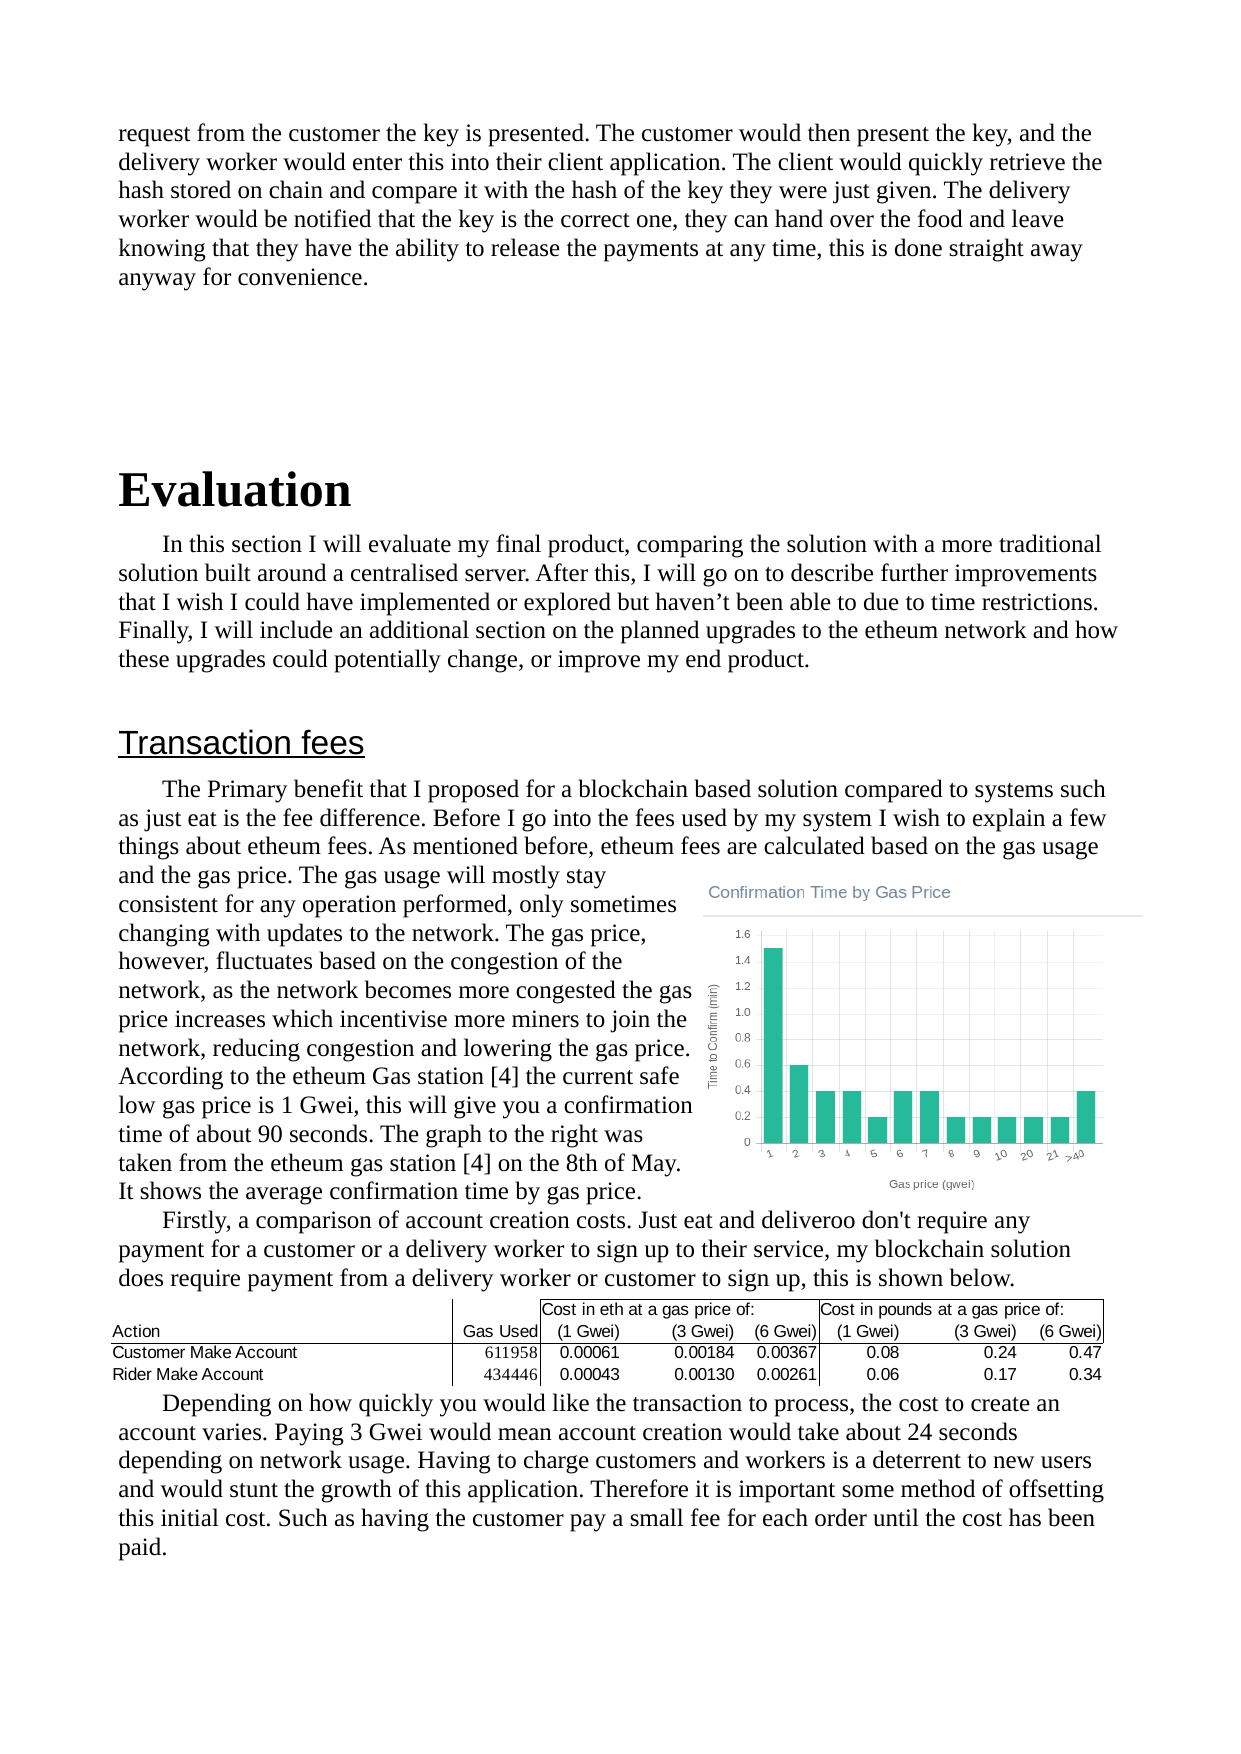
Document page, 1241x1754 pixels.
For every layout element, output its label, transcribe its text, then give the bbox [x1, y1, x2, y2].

text request from the customer the key is presented. The customer would then present the key, and the delivery worker would enter this into their client application. The client would quickly retrieve the hash stored on chain and compare it with the hash of the key they were just given. The delivery worker would be notified that the key is the correct one, they can hand over the food and leave knowing that they have the ability to release the payments at any time, this is done straight away anyway for convenience. [118, 118, 1122, 291]
subtitle Evaluation [118, 459, 1122, 517]
text Depending on how quickly you would like the transaction to process, the cost to create an account varies. Paying 3 Gwei would mean account creation would take about 24 seconds depending on network usage. Having to charge customers and workers is a deterrent to new users and would stunt the growth of this application. Therefore it is important some method of offsetting this initial cost. Such as having the customer pay a small fee for each order until the cost has been paid. [118, 1291, 1122, 1560]
picture [698, 874, 1143, 1200]
text Firstly, a comparison of account creation costs. Just eat and deliveroo don't require any payment for a customer or a delivery worker to sign up to their service, my blockchain solution does require payment from a delivery worker or customer to sign up, this is shown below. [118, 1205, 1122, 1291]
subtitle Transaction fees [118, 723, 1122, 761]
text In this section I will evaluate my final product, comparing the solution with a more traditional solution built around a centralised server. After this, I will go on to describe further improvements that I wish I could have implemented or explored but haven’t been able to due to time restrictions. Finally, I will include an additional section on the planned upgrades to the etheum network and how these upgrades could potentially change, or improve my end product. [118, 529, 1122, 673]
text The Primary benefit that I proposed for a blockchain based solution compared to systems such as just eat is the fee difference. Before I go into the fees used by my system I wish to explain a few things about etheum fees. As mentioned before, etheum fees are calculated based on the gas usage and the gas price. The gas usage will mostly stay consistent for any operation performed, only sometimes changing with updates to the network. The gas price, however, fluctuates based on the congestion of the network, as the network becomes more congested the gas price increases which incentivise more miners to join the network, reducing congestion and lowering the gas price. According to the etheum Gas station [4] the current safe low gas price is 1 Gwei, this will give you a confirmation time of about 90 seconds. The graph to the right was taken from the etheum gas station [4] on the 8th of May. It shows the average confirmation time by gas price. [118, 774, 1122, 1205]
